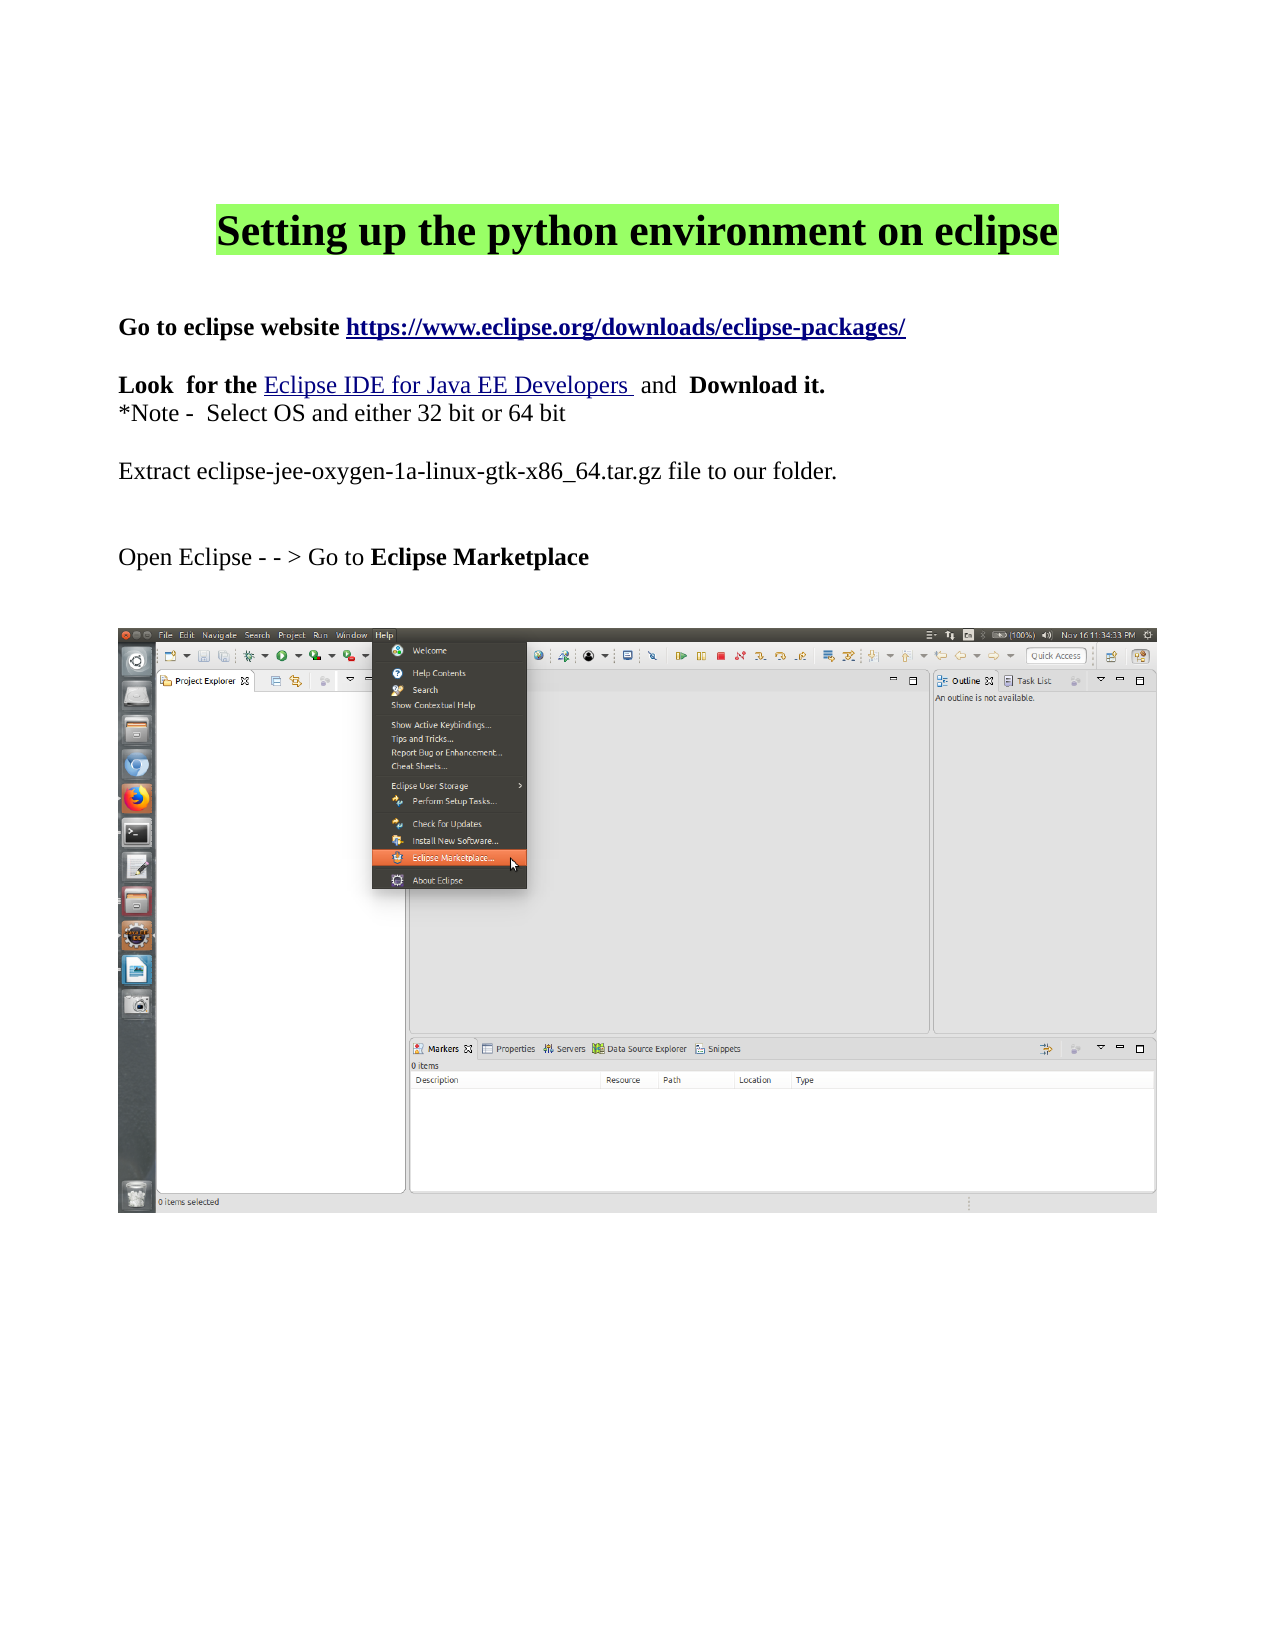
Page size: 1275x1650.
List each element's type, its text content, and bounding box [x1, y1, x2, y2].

picture [118, 628, 1157, 1213]
text Open Eclipse - - > Go to Eclipse Marketplace [118, 542, 1157, 571]
text *Note - Select OS and either 32 bit or 64 bit [118, 398, 1157, 427]
text Go to eclipse website https://www.eclipse.org/downloads/eclipse-packages/ [118, 312, 1157, 341]
text Look for the Eclipse IDE for Java EE Developers and Download it. [118, 370, 1157, 398]
text Extract eclipse-jee-oxygen-1a-linux-gtk-x86_64.tar.gz file to our folder. [118, 456, 1157, 485]
text Setting up the python environment on eclipse [118, 204, 1157, 255]
